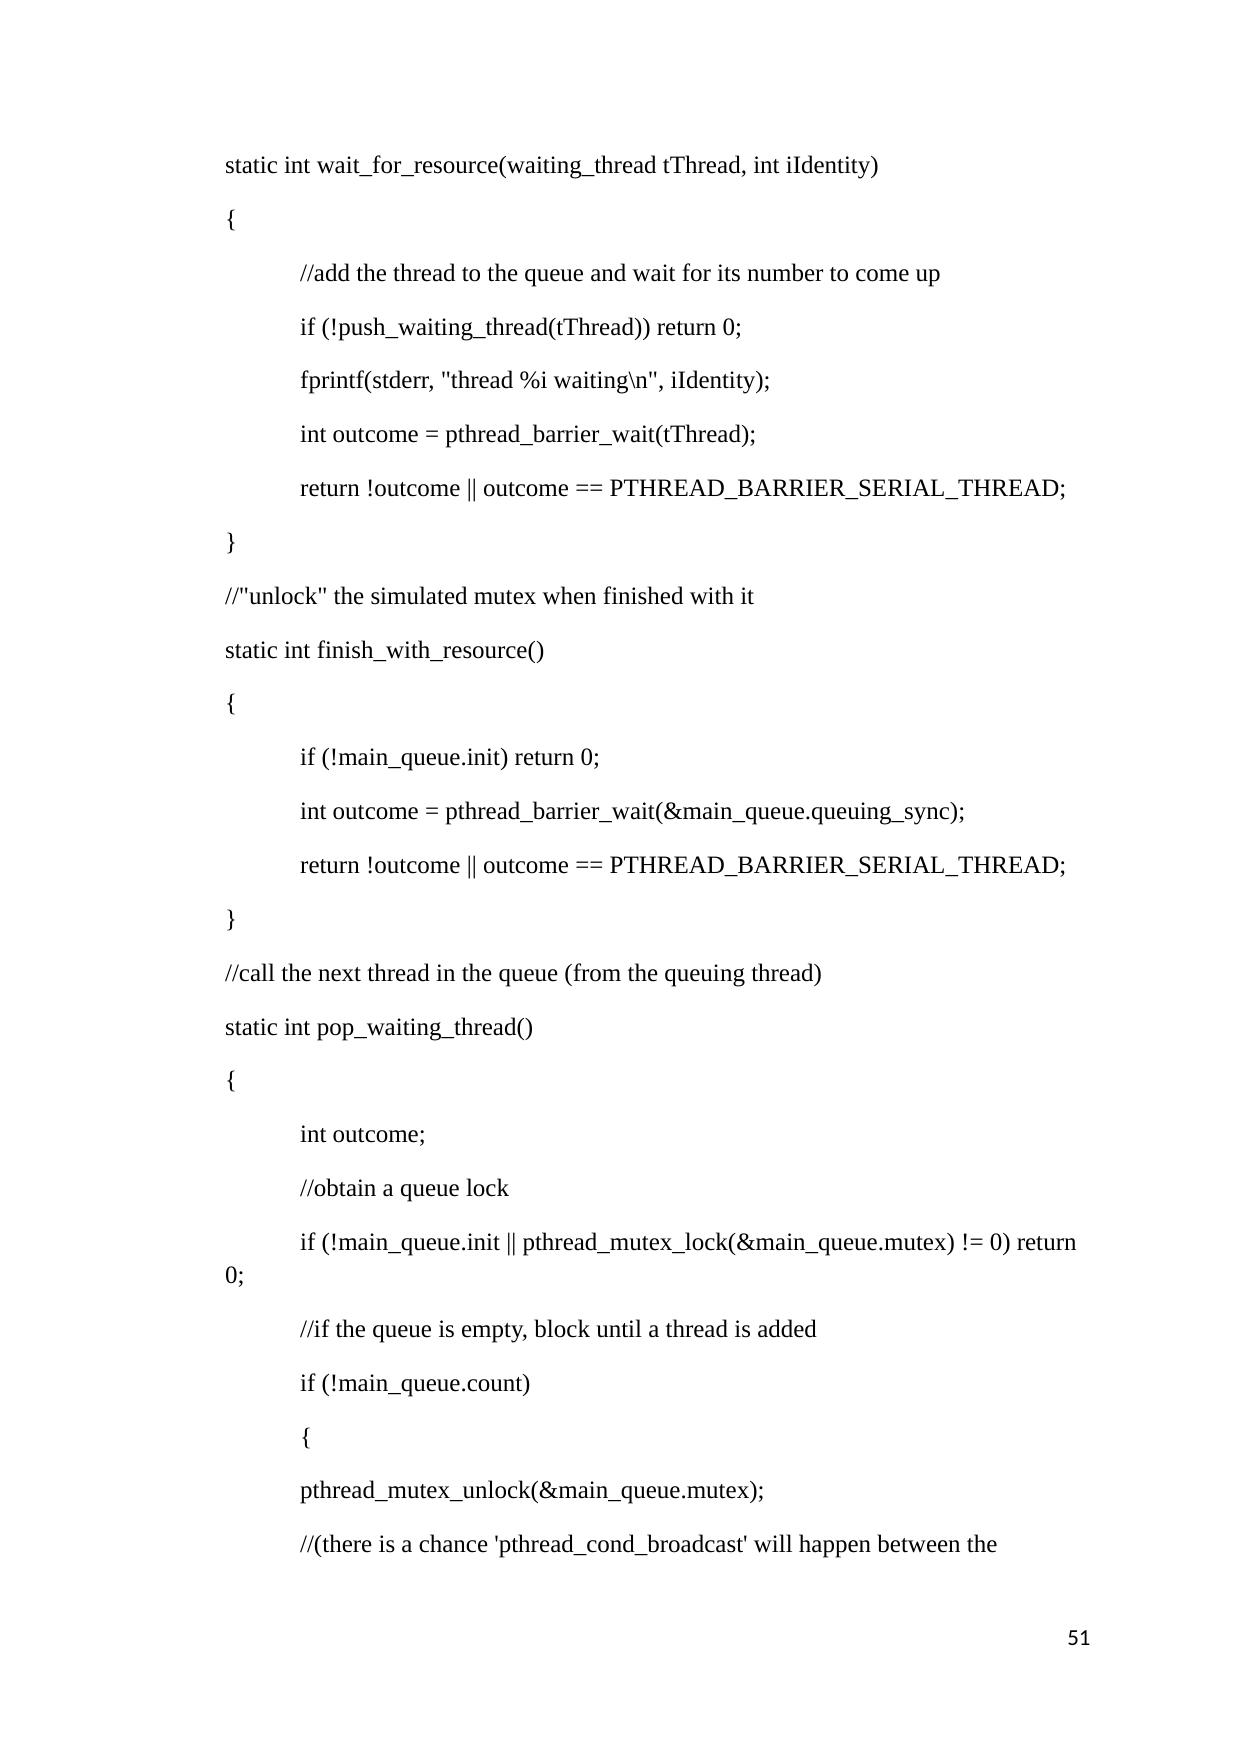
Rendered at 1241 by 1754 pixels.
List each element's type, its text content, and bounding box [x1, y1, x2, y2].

text //add the thread to the queue and wait for its number to come up [225, 258, 1090, 286]
subtitle //(there is a chance 'pthread_cond_broadcast' will happen between the [225, 1529, 1090, 1558]
text static int finish_with_resource() [225, 635, 1090, 663]
text //call the next thread in the queue (from the queuing thread) [225, 958, 1090, 987]
text { [225, 1066, 1090, 1094]
text { [225, 1422, 1090, 1450]
text int outcome; [225, 1119, 1090, 1148]
text int outcome = pthread_barrier_wait(tThread); [225, 419, 1090, 448]
text int outcome = pthread_barrier_wait(&main_queue.queuing_sync); [225, 796, 1090, 825]
text static int pop_waiting_thread() [225, 1012, 1090, 1040]
text if (!main_queue.init) return 0; [225, 742, 1090, 771]
text pthread_mutex_unlock(&main_queue.mutex); [225, 1476, 1090, 1504]
text if (!main_queue.init || pthread_mutex_lock(&main_queue.mutex) != 0) return 0; [225, 1227, 1090, 1289]
text { [225, 204, 1090, 233]
text //"unlock" the simulated mutex when finished with it [225, 581, 1090, 609]
text } [225, 904, 1090, 933]
text fprintf(stderr, "thread %i waiting\n", iIdentity); [225, 365, 1090, 394]
text return !outcome || outcome == PTHREAD_BARRIER_SERIAL_THREAD; [225, 850, 1090, 879]
text //obtain a queue lock [225, 1173, 1090, 1202]
text { [225, 688, 1090, 717]
text if (!push_waiting_thread(tThread)) return 0; [225, 312, 1090, 340]
text } [225, 527, 1090, 556]
text static int wait_for_resource(waiting_thread tThread, int iIdentity) [225, 150, 1090, 179]
subtitle //if the queue is empty, block until a thread is added [225, 1314, 1090, 1343]
text if (!main_queue.count) [225, 1368, 1090, 1397]
text return !outcome || outcome == PTHREAD_BARRIER_SERIAL_THREAD; [225, 473, 1090, 502]
